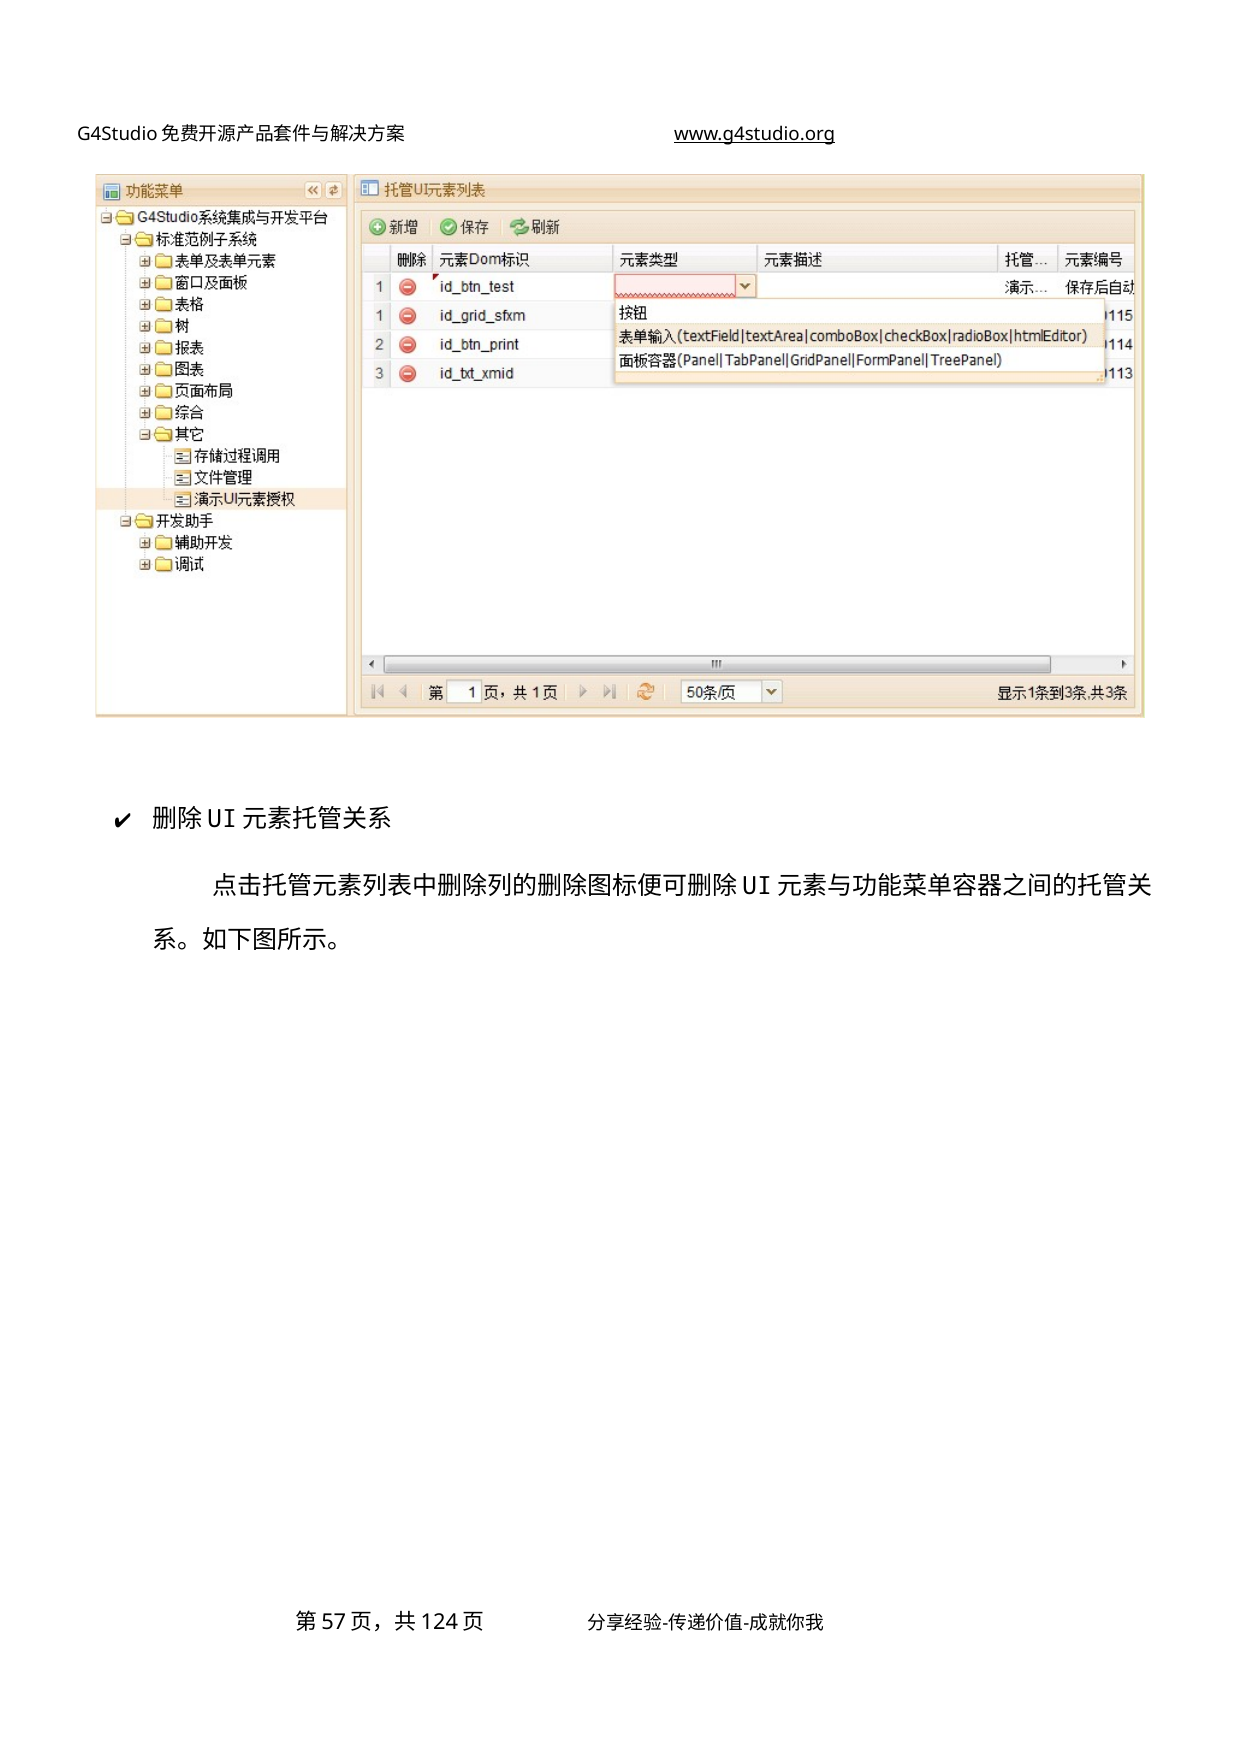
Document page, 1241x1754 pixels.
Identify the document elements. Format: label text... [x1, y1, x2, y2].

list 点击托管元素列表中删除列的删除图标便可删除UI元素与功能菜单容器之间的托管关系。如下图所示。 [114, 865, 1163, 956]
picture [95, 174, 1145, 718]
list 删除UI元素托管关系 [114, 798, 1163, 835]
